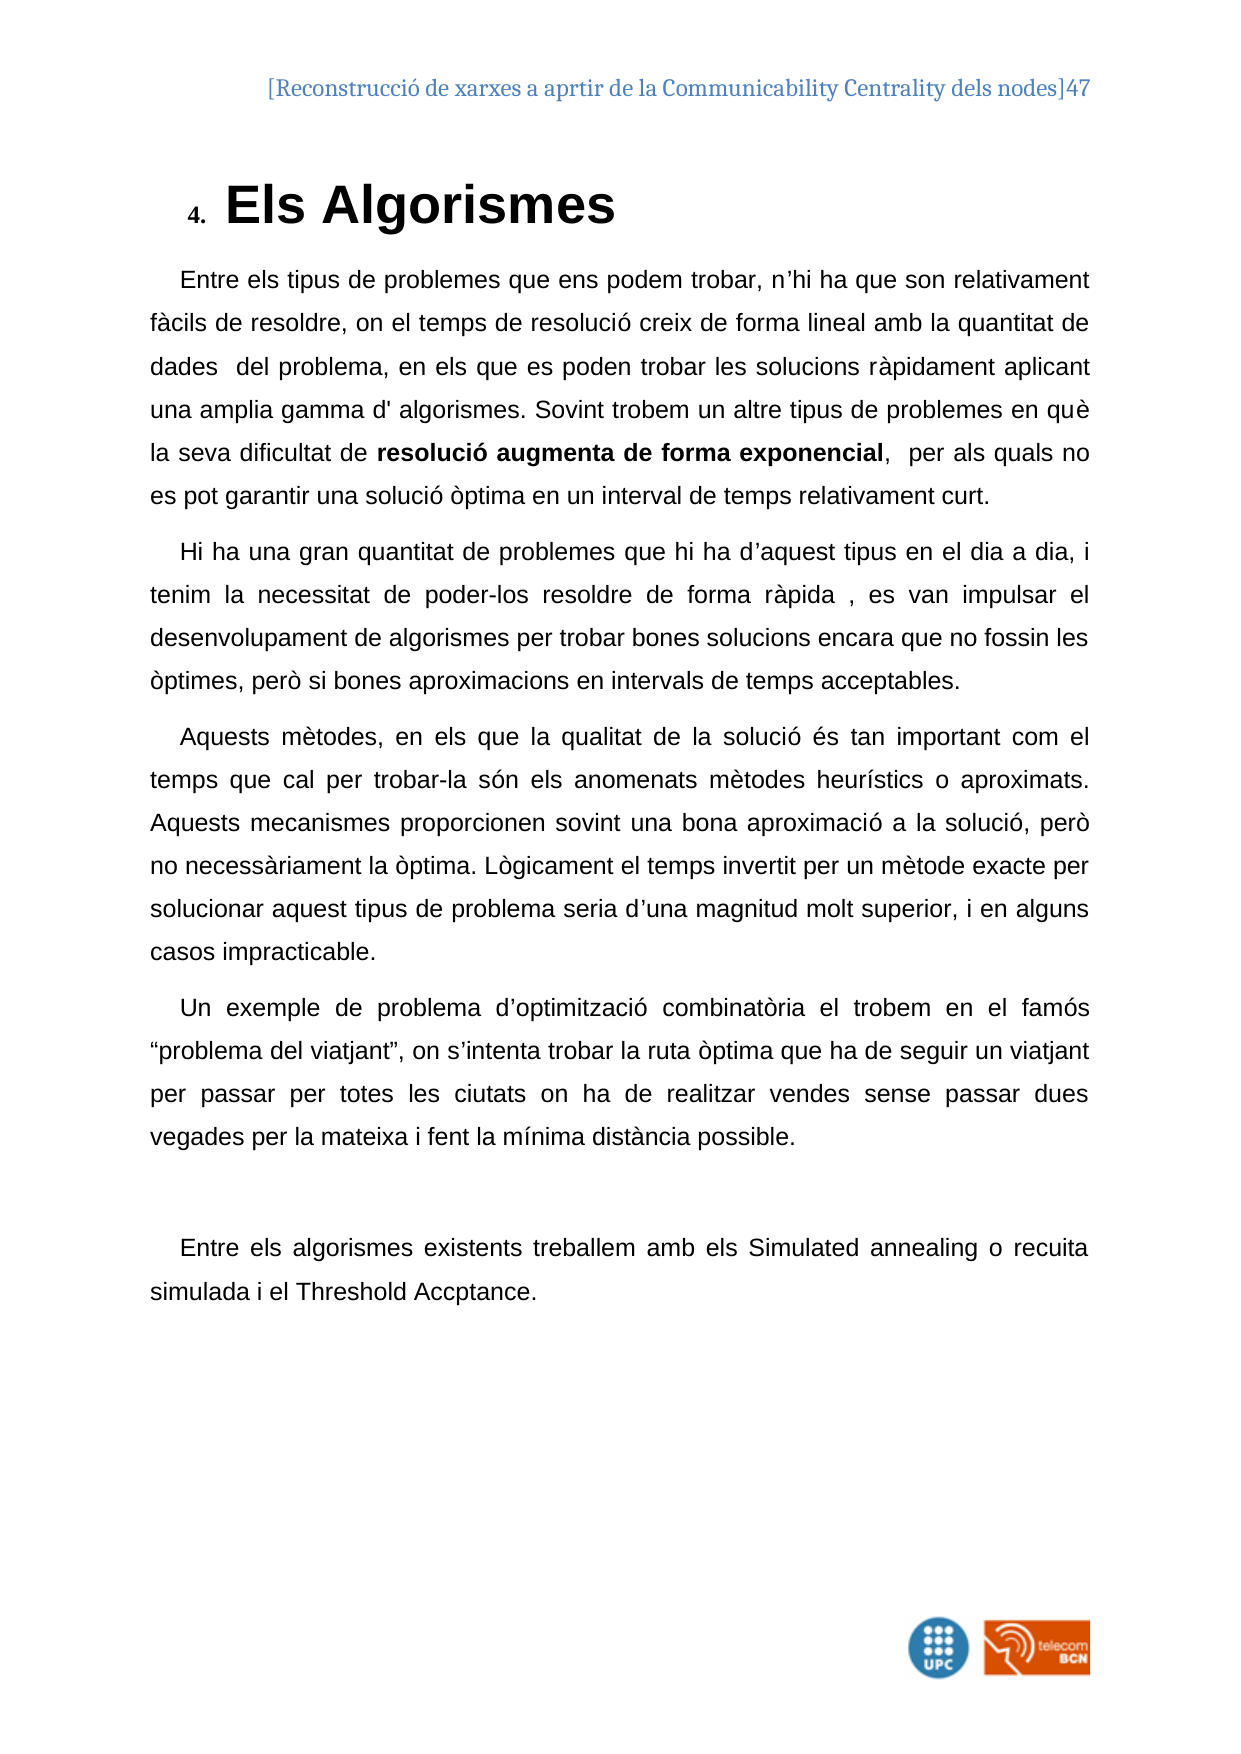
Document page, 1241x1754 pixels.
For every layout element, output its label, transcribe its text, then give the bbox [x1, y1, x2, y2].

text Hi ha una gran quantitat de problemes que hi ha d’aquest tipus en el dia a dia, i tenim la necessitat de poder-los resoldre de forma ràpida , es van impulsar el desenvolupament de algorismes per trobar bones solucions encara que no fossin les òptimes, però si bones aproximacions en intervals de temps acceptables. [150, 537, 1090, 695]
text Entre els tipus de problemes que ens podem trobar, n’hi ha que son relativament fàcils de resoldre, on el temps de resolució creix de forma lineal amb la quantitat de dades del problema, en els que es poden trobar les solucions ràpidament aplicant una amplia gamma d' algorismes. Sovint trobem un altre tipus de problemes en què la seva dificultat de resolució augmenta de forma exponencial, per als quals no es pot garantir una solució òptima en un interval de temps relativament curt. [150, 265, 1090, 510]
text Entre els algorismes existents treballem amb els Simulated annealing o recuita simulada i el Threshold Accptance. [150, 1233, 1090, 1305]
subtitle Els Algorismes [187, 173, 1090, 235]
picture [904, 1614, 1091, 1681]
text Aquests mètodes, en els que la qualitat de la solució és tan important com el temps que cal per trobar-la són els anomenats mètodes heurístics o aproximats. Aquests mecanismes proporcionen sovint una bona aproximació a la solució, però no necessàriament la òptima. Lògicament el temps invertit per un mètode exacte per solucionar aquest tipus de problema seria d’una magnitud molt superior, i en alguns casos impracticable. [150, 722, 1090, 966]
text Un exemple de problema d’optimització combinatòria el trobem en el famós “problema del viatjant”, on s’intenta trobar la ruta òptima que ha de seguir un viatjant per passar per totes les ciutats on ha de realitzar vendes sense passar dues vegades per la mateixa i fent la mínima distància possible. [150, 993, 1090, 1151]
